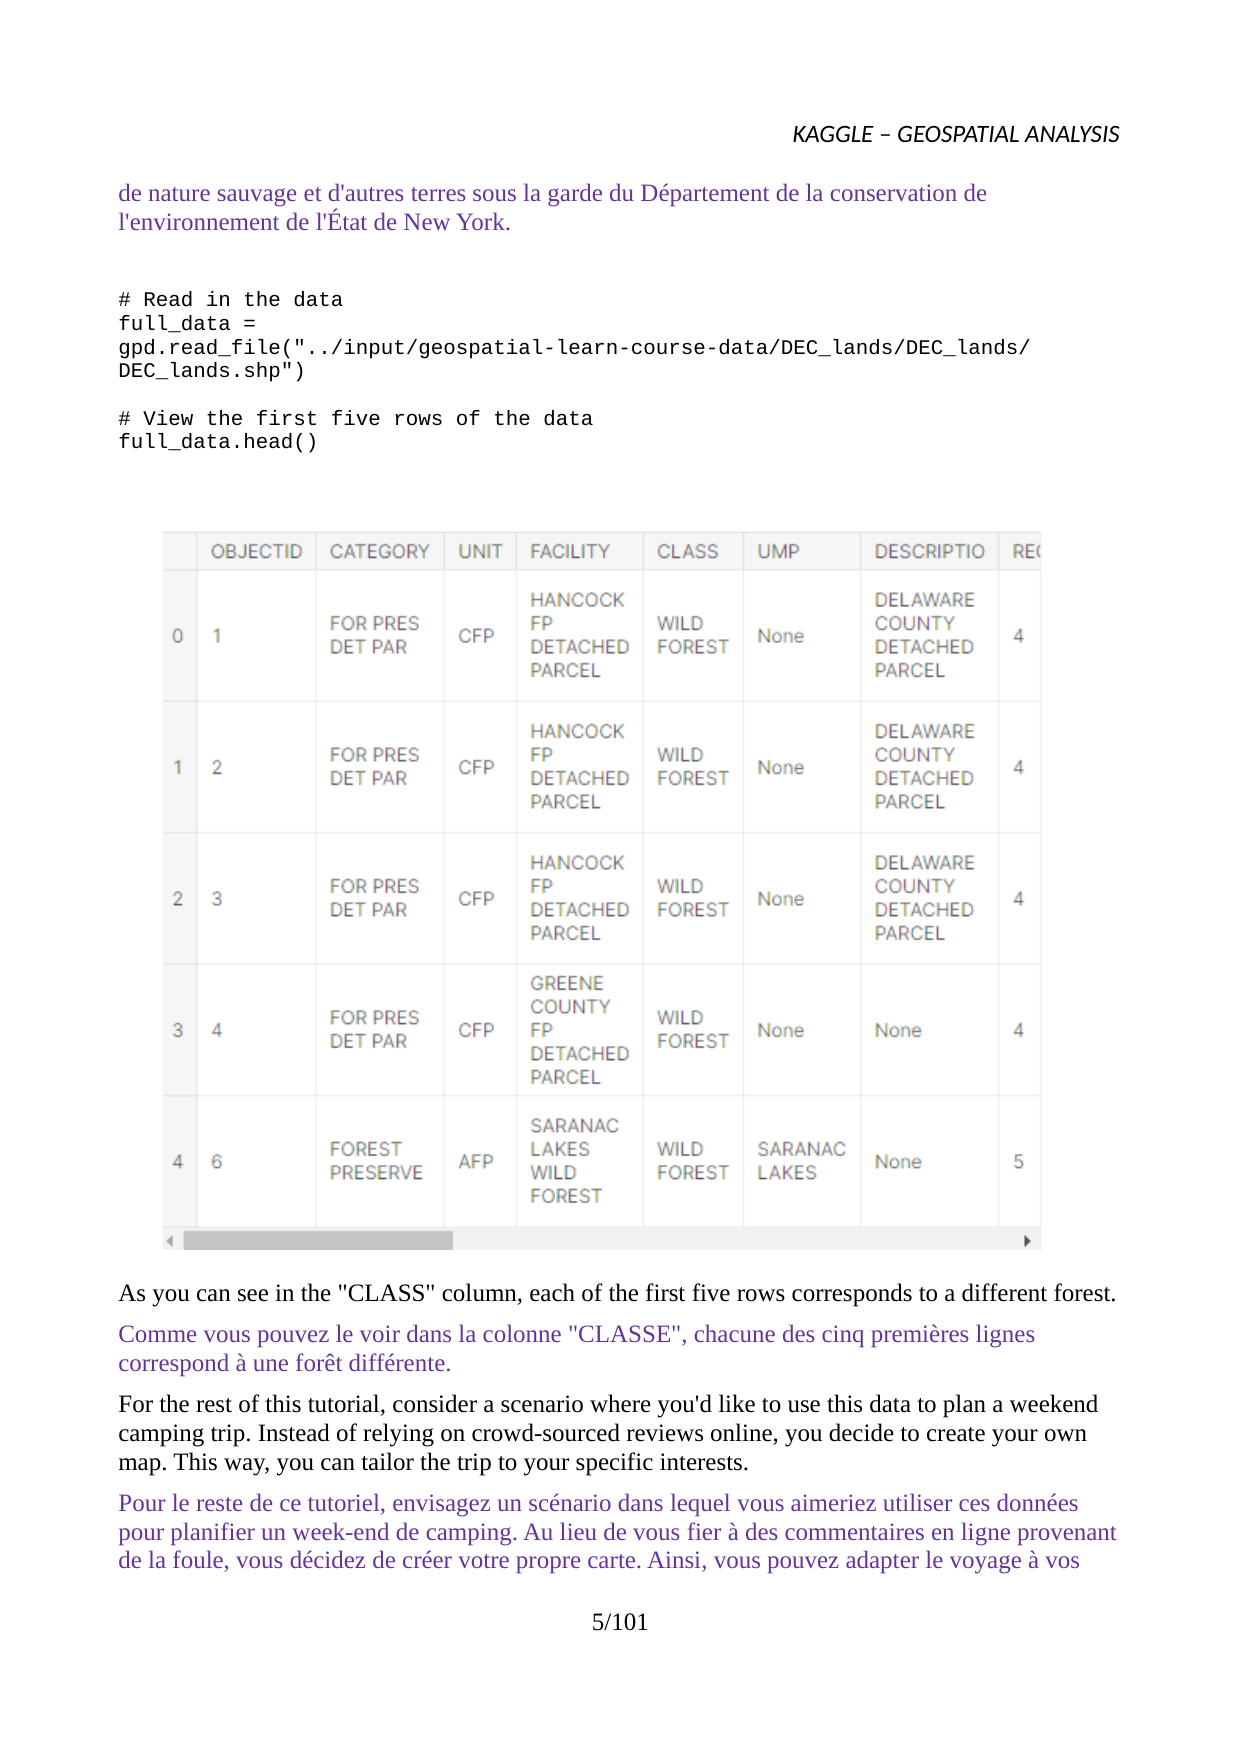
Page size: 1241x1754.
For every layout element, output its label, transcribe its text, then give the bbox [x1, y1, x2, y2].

text # View the first five rows of the data [118, 408, 1122, 431]
picture [162, 513, 1078, 1250]
text Comme vous pouvez le voir dans la colonne "CLASSE", chacune des cinq premières lignes correspond à une forêt différente. [118, 1319, 1122, 1377]
text As you can see in the "CLASS" column, each of the first five rows corresponds to a different forest. [118, 1278, 1122, 1307]
text For the rest of this tutorial, consider a scenario where you'd like to use this data to plan a weekend camping trip. Instead of relying on crowd-sourced reviews online, you decide to create your own map. This way, you can tailor the trip to your specific interests. [118, 1389, 1122, 1475]
text Pour le reste de ce tutoriel, envisagez un scénario dans lequel vous aimeriez utiliser ces données pour planifier un week-end de camping. Au lieu de vous fier à des commentaires en ligne provenant de la foule, vous décidez de créer votre propre carte. Ainsi, vous pouvez adapter le voyage à vos [118, 1488, 1122, 1574]
text full_data.head() [118, 431, 1122, 455]
text de nature sauvage et d'autres terres sous la garde du Département de la conservation de l'environnement de l'État de New York. [118, 178, 1122, 236]
text # Read in the data [118, 289, 1122, 313]
text full_data = gpd.read_file("../input/geospatial-learn-course-data/DEC_lands/DEC_lands/DEC_lands.shp") [118, 313, 1122, 384]
